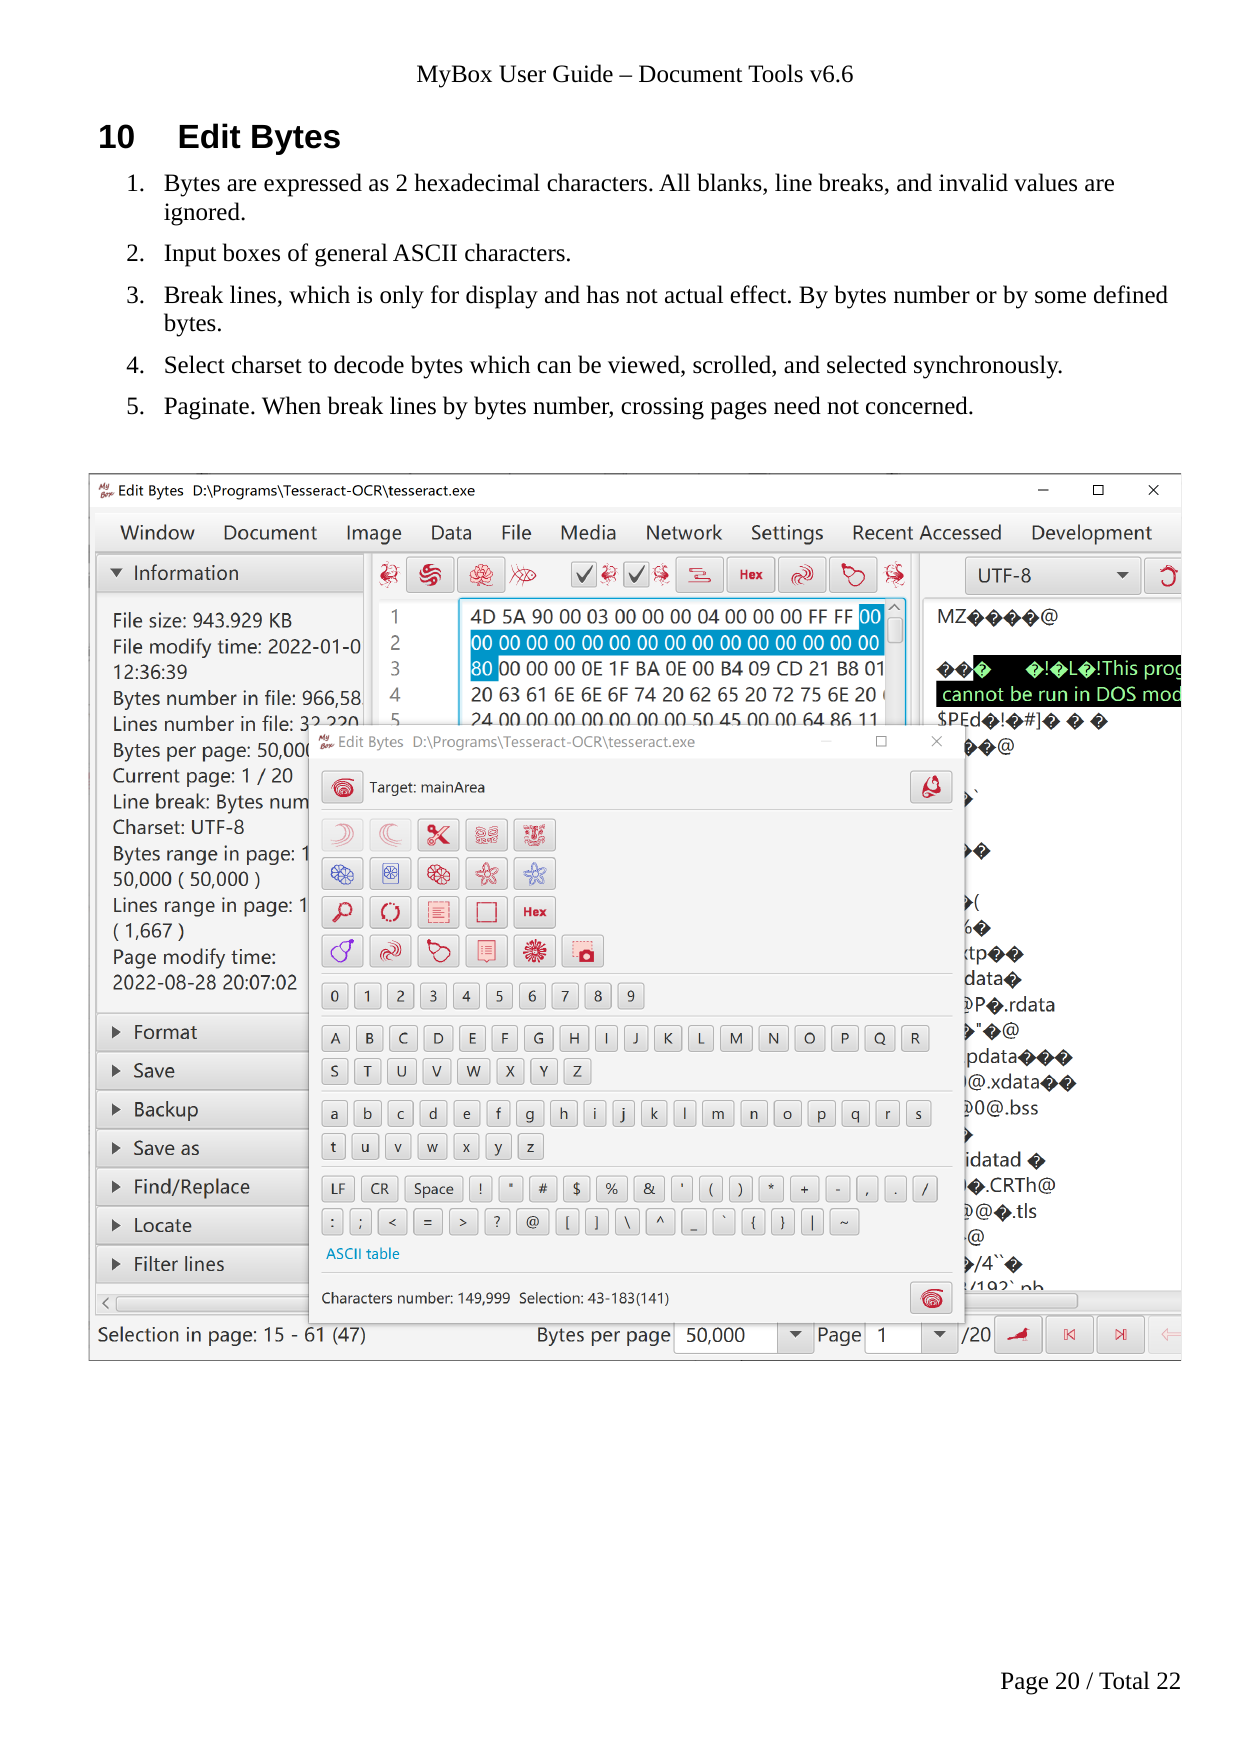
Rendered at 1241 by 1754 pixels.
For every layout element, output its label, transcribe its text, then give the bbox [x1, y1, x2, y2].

list Break lines, which is only for display and has not actual effect. By bytes number or by some defined bytes. [126, 280, 1181, 337]
list Paginate. When break lines by bytes number, crossing pages need not concerned. [126, 391, 1181, 420]
list Bytes are expressed as 2 hexadecimal characters. All blanks, line breaks, and invalid values are ignored. [126, 168, 1181, 226]
list Input boxes of general ASCII characters. [126, 238, 1181, 267]
subtitle Edit Bytes [88, 117, 1181, 156]
list Select charset to decode bytes which can be viewed, scrolled, and selected synchronously. [126, 350, 1181, 378]
picture [88, 473, 1182, 1361]
